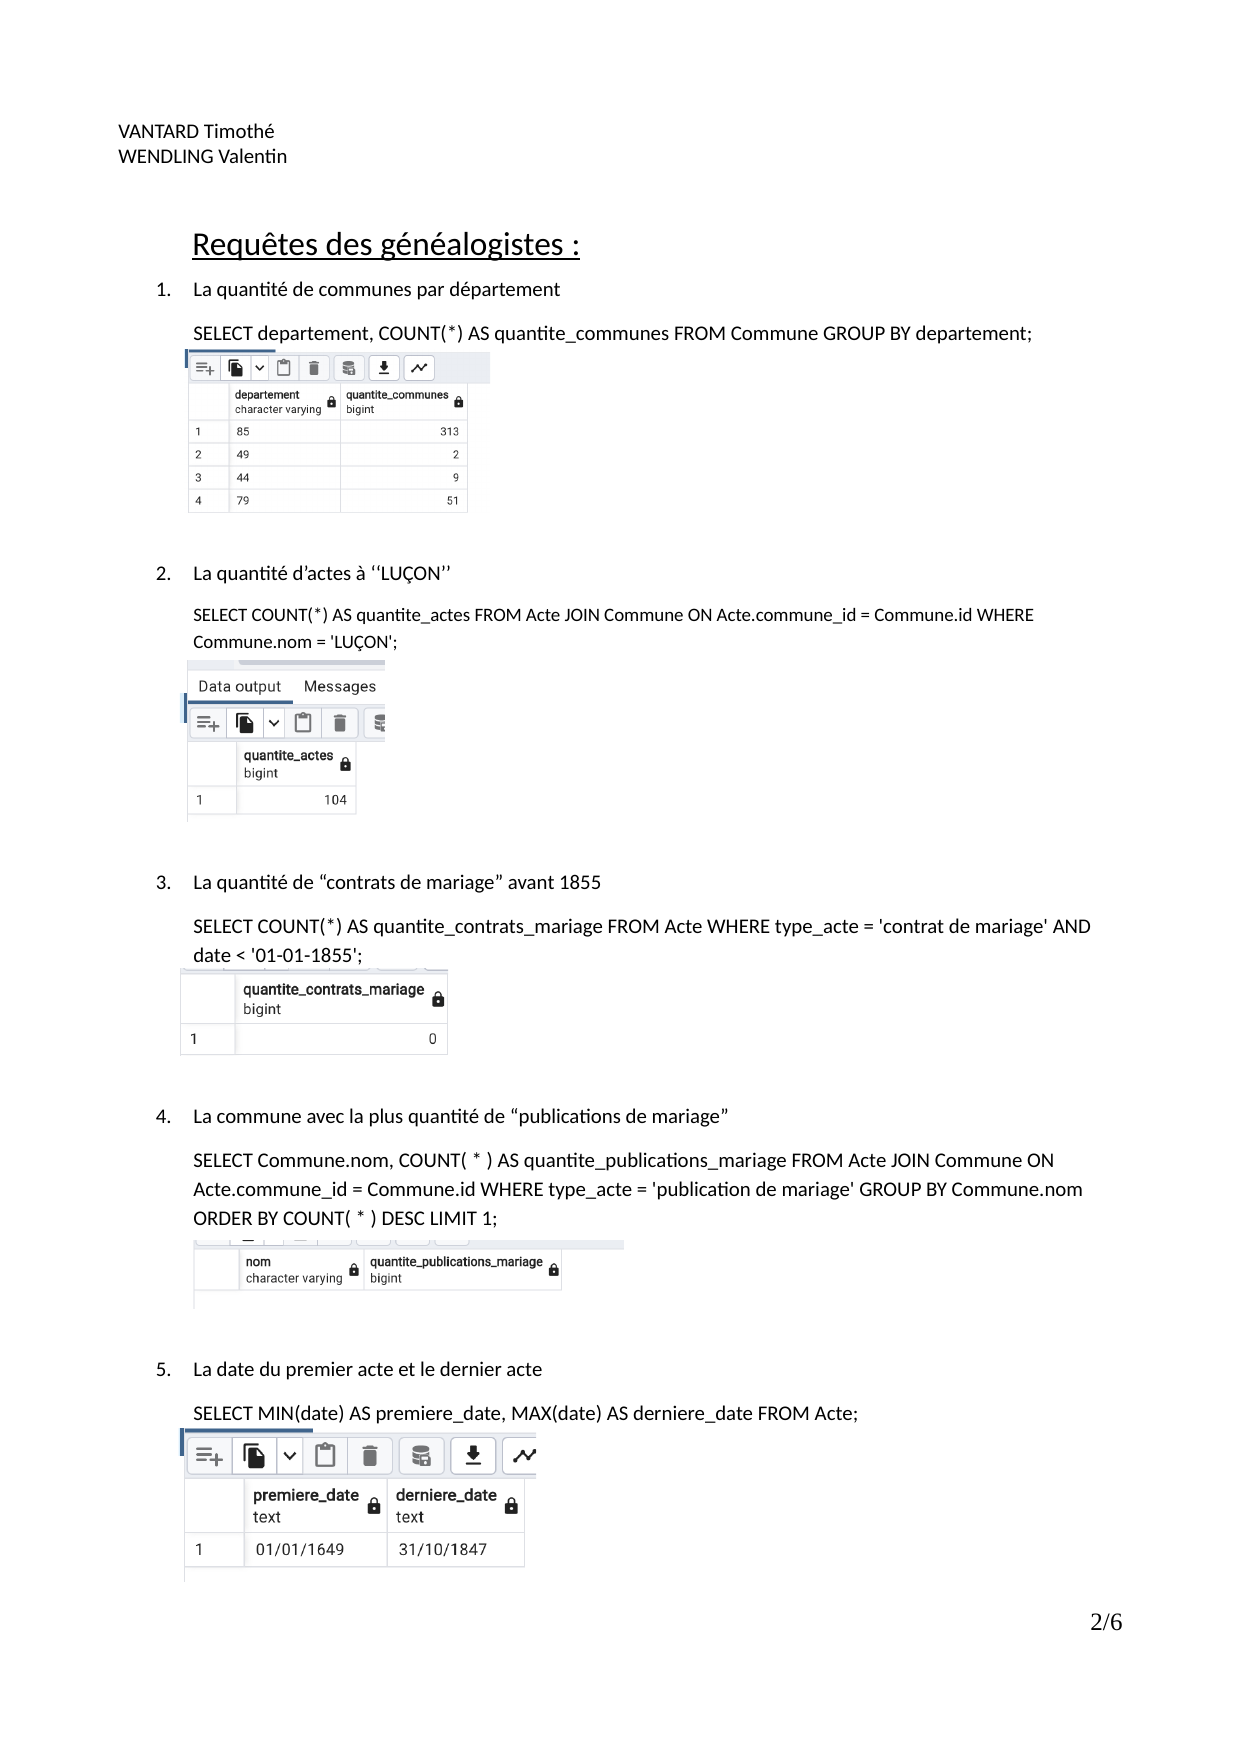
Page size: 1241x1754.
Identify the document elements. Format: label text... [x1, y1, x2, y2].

picture [177, 968, 449, 1056]
list SELECT departement, COUNT(*) AS quantite_communes FROM Commune GROUP BY departement; [156, 320, 1122, 346]
list La commune avec la plus quantité de “publications de mariage” [156, 1103, 1122, 1129]
list SELECT Commune.nom, COUNT( * ) AS quantite_publications_mariage FROM Acte JOIN Commune ON Acte.commune_id = Commune.id WHERE type_acte = 'publication de mariage' GROUP BY Commune.nom ORDER BY COUNT( * ) DESC LIMIT 1; [156, 1147, 1122, 1231]
list SELECT MIN(date) AS premiere_date, MAX(date) AS derniere_date FROM Acte; [156, 1400, 1122, 1425]
list La quantité d’actes à ‘‘LUÇON’’ [156, 560, 1122, 585]
list La quantité de “contrats de mariage” avant 1855 [156, 869, 1122, 895]
list SELECT COUNT(*) AS quantite_actes FROM Acte JOIN Commune ON Acte.commune_id = Commune.id WHERE Commune.nom = 'LUÇON'; [156, 603, 1122, 653]
list La date du premier acte et le dernier acte [156, 1356, 1122, 1381]
list SELECT COUNT(*) AS quantite_contrats_mariage FROM Acte WHERE type_acte = 'contrat de mariage' AND date < '01-01-1855'; [156, 913, 1122, 968]
subtitle Requêtes des généalogistes : [118, 223, 1122, 264]
list La quantité de communes par département [156, 277, 1122, 302]
